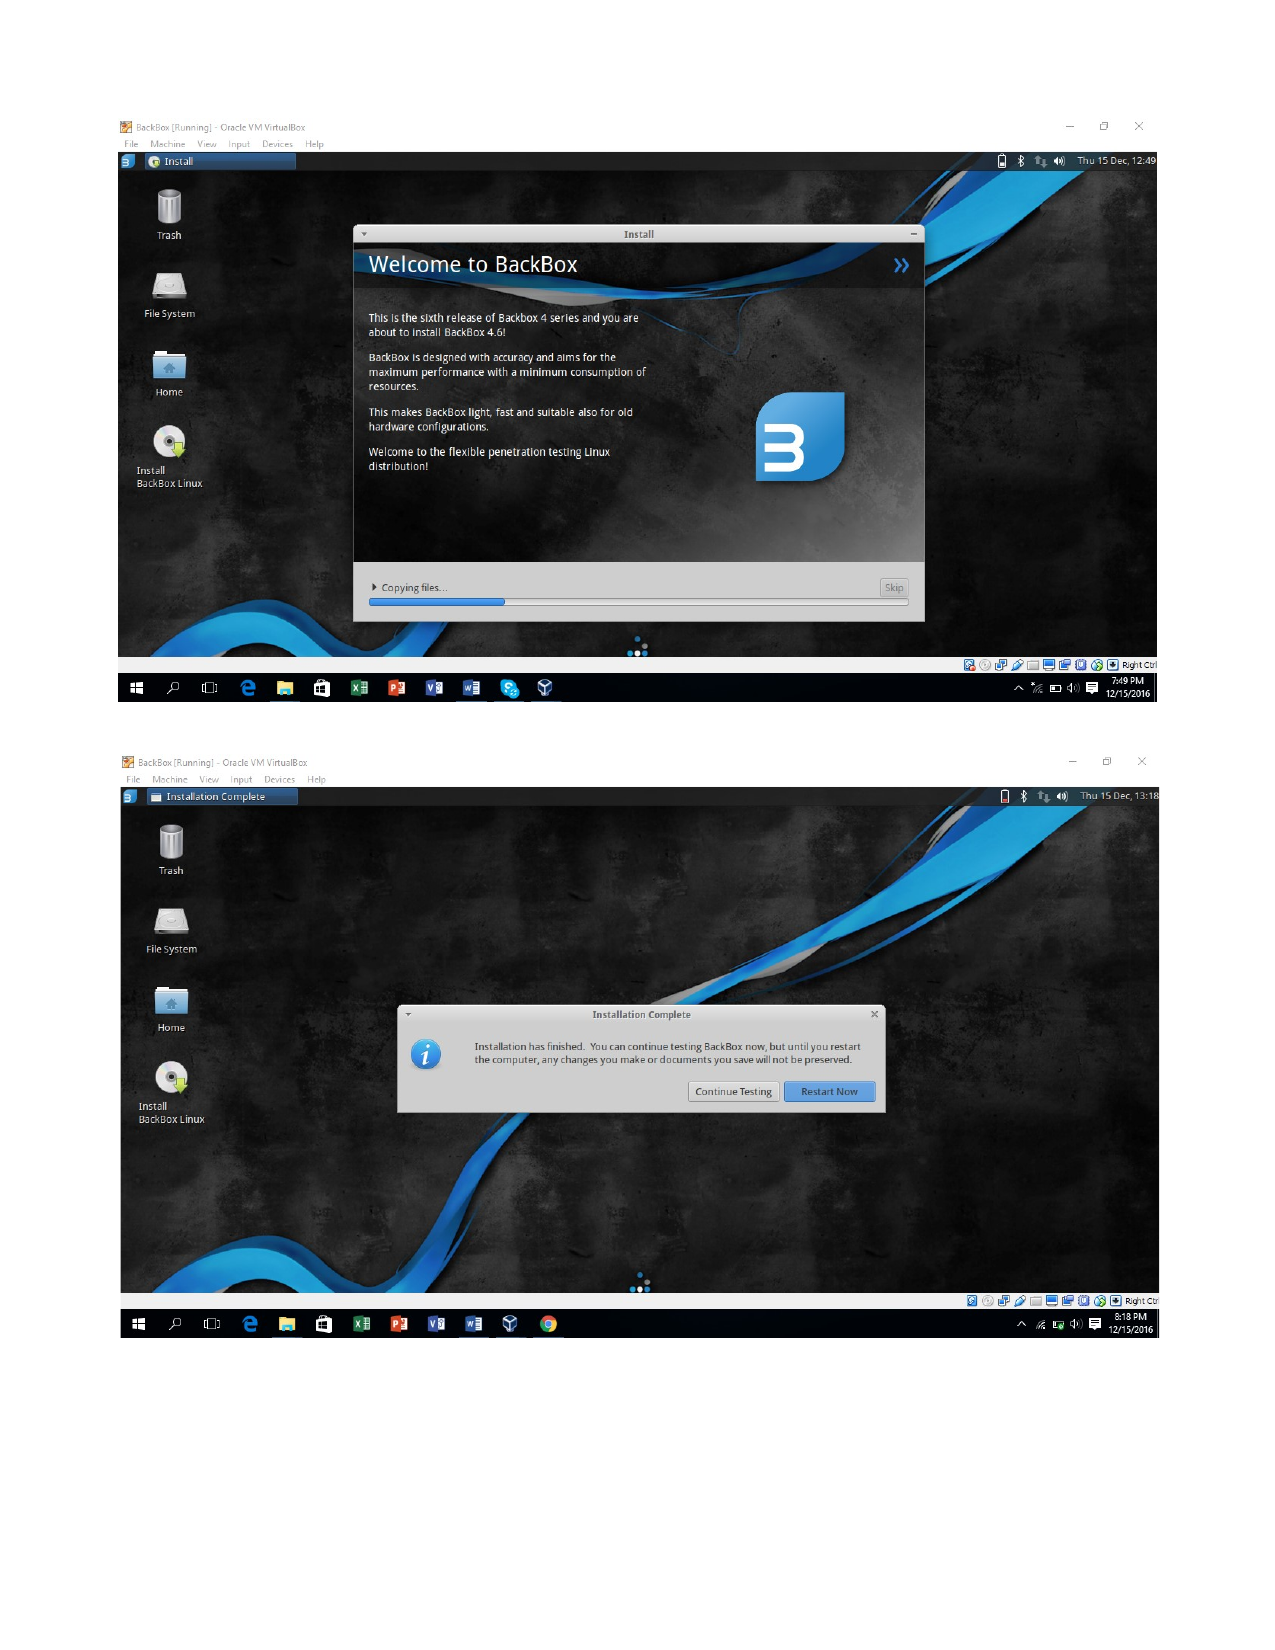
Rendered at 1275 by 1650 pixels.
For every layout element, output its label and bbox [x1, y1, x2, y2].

picture [120, 754, 1160, 1338]
picture [118, 118, 1157, 702]
